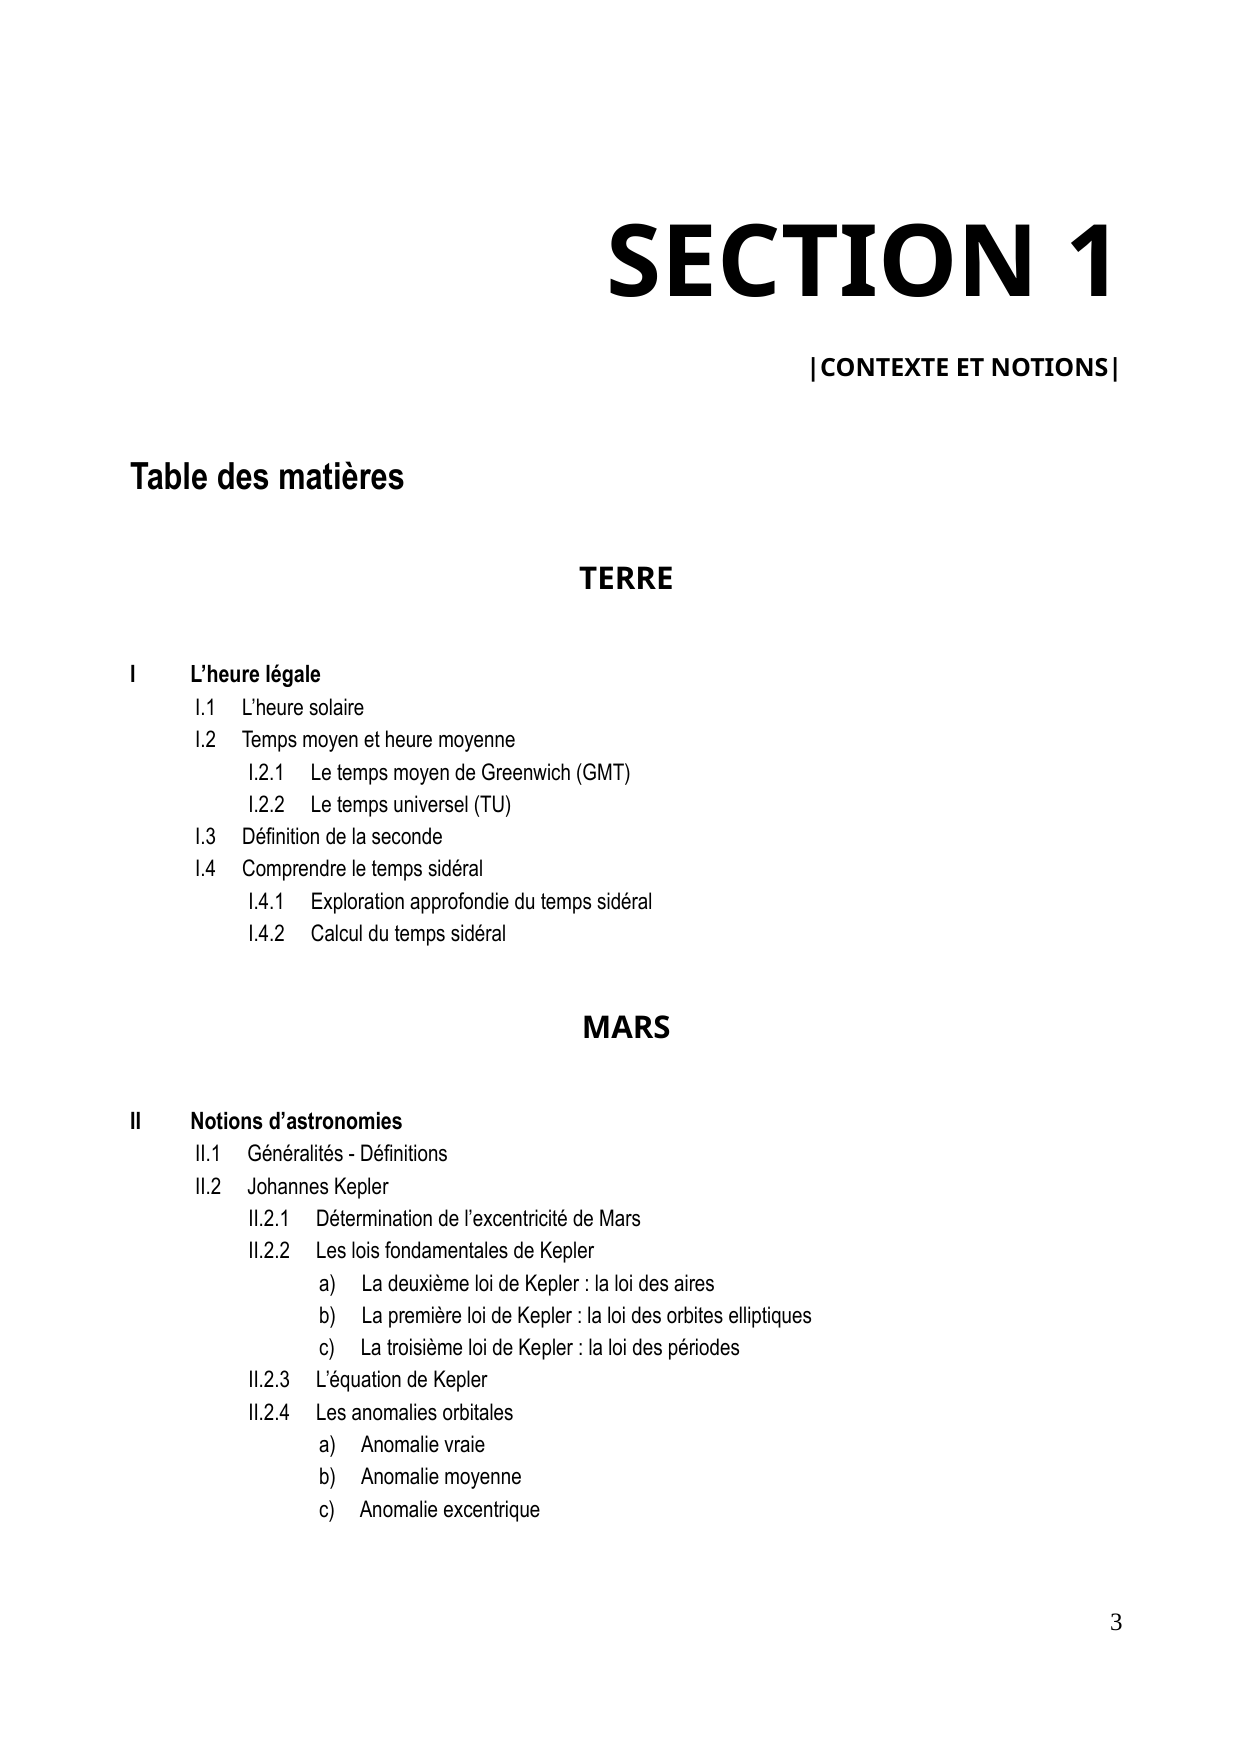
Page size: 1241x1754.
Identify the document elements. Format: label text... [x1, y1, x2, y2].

text I.1 L’heure solaire [195, 694, 1122, 720]
text b) Anomalie moyenne [319, 1463, 1122, 1490]
text I.3 Définition de la seconde [195, 823, 1122, 849]
text II.2.2 Les lois fondamentales de Kepler [248, 1237, 1122, 1264]
text II Notions d’astronomies [130, 1107, 1122, 1134]
text II.2.4 Les anomalies orbitales [248, 1399, 1122, 1425]
text a) Anomalie vraie [319, 1431, 1122, 1457]
text SECTION 1 [130, 189, 1122, 326]
text c) Anomalie excentrique [319, 1496, 1122, 1522]
text II.2.3 L’équation de Kepler [248, 1366, 1122, 1393]
text II.2 Johannes Kepler [195, 1173, 1122, 1199]
text I.4.2 Calcul du temps sidéral [248, 920, 1122, 946]
text I.2.2 Le temps universel (TU) [248, 791, 1122, 817]
text Table des matières [130, 454, 1122, 497]
text II.1 Généralités - Définitions [195, 1140, 1122, 1167]
text I.2.1 Le temps moyen de Greenwich (GMT) [248, 758, 1122, 785]
text a) La deuxième loi de Kepler : la loi des aires [319, 1269, 1122, 1296]
text II.2.1 Détermination de l’excentricité de Mars [248, 1205, 1122, 1231]
text MARS [130, 1005, 1122, 1048]
text I.4.1 Exploration approfondie du temps sidéral [248, 888, 1122, 914]
text I.2 Temps moyen et heure moyenne [195, 726, 1122, 752]
text |CONTEXTE ET NOTIONS| [130, 349, 1122, 383]
text TERRE [130, 556, 1122, 599]
text I.4 Comprendre le temps sidéral [195, 855, 1122, 882]
text c) La troisième loi de Kepler : la loi des périodes [319, 1334, 1122, 1361]
text b) La première loi de Kepler : la loi des orbites elliptiques [319, 1302, 1122, 1328]
text I L’heure légale [130, 658, 1122, 688]
